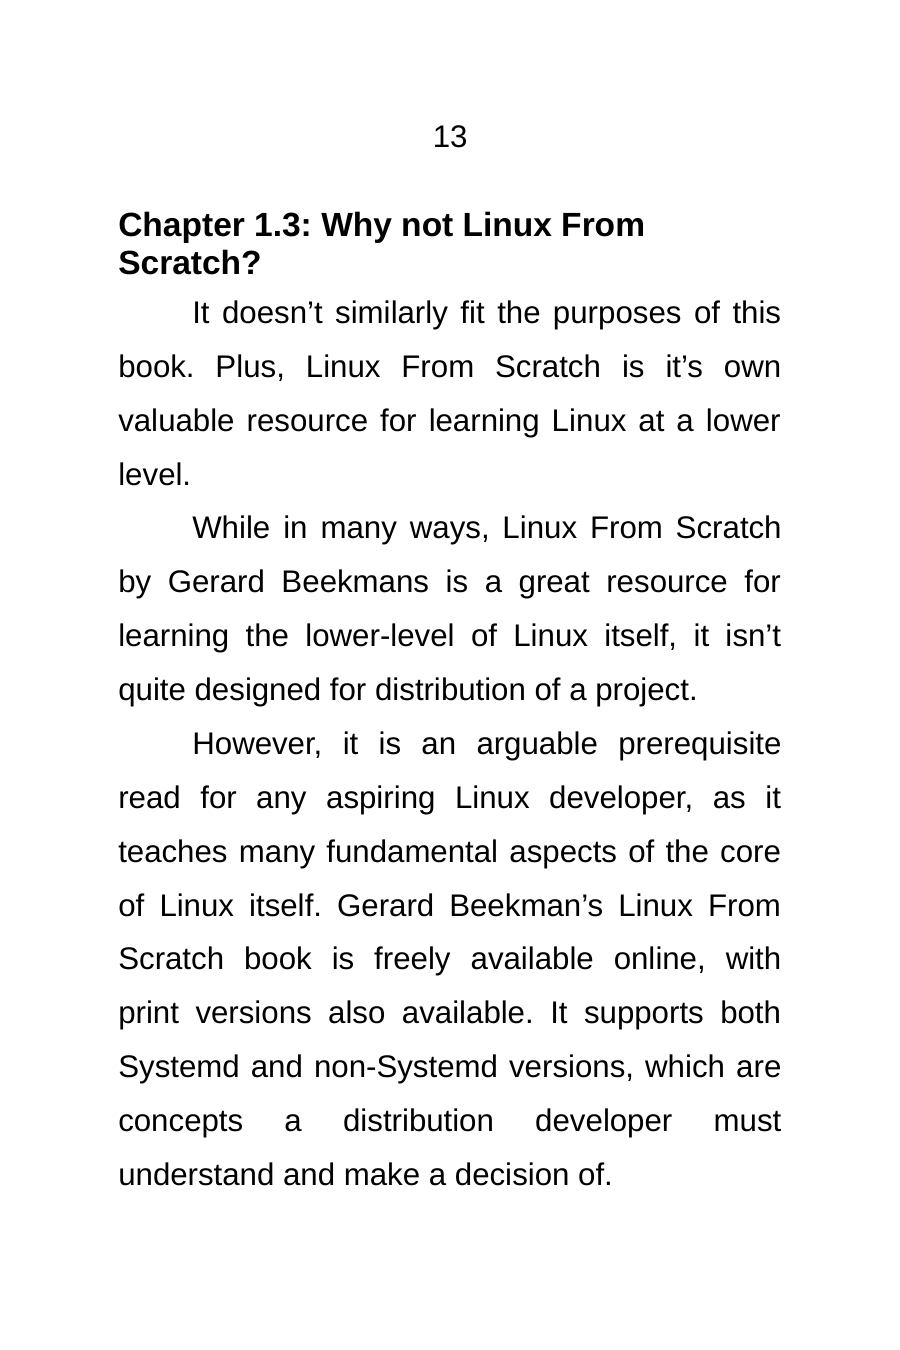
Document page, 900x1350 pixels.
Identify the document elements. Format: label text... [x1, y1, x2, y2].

text It doesn’t similarly fit the purposes of this book. Plus, Linux From Scratch is it’s own valuable resource for learning Linux at a lower level. [118, 294, 782, 492]
subtitle Chapter 1.3: Why not Linux From Scratch? [118, 204, 782, 282]
text While in many ways, Linux From Scratch by Gerard Beekmans is a great resource for learning the lower-level of Linux itself, it isn’t quite designed for distribution of a project. [118, 509, 782, 707]
text However, it is an arguable prerequisite read for any aspiring Linux developer, as it teaches many fundamental aspects of the core of Linux itself. Gerard Beekman’s Linux From Scratch book is freely available online, with print versions also available. It supports both Systemd and non-Systemd versions, which are concepts a distribution developer must understand and make a decision of. [118, 725, 782, 1192]
